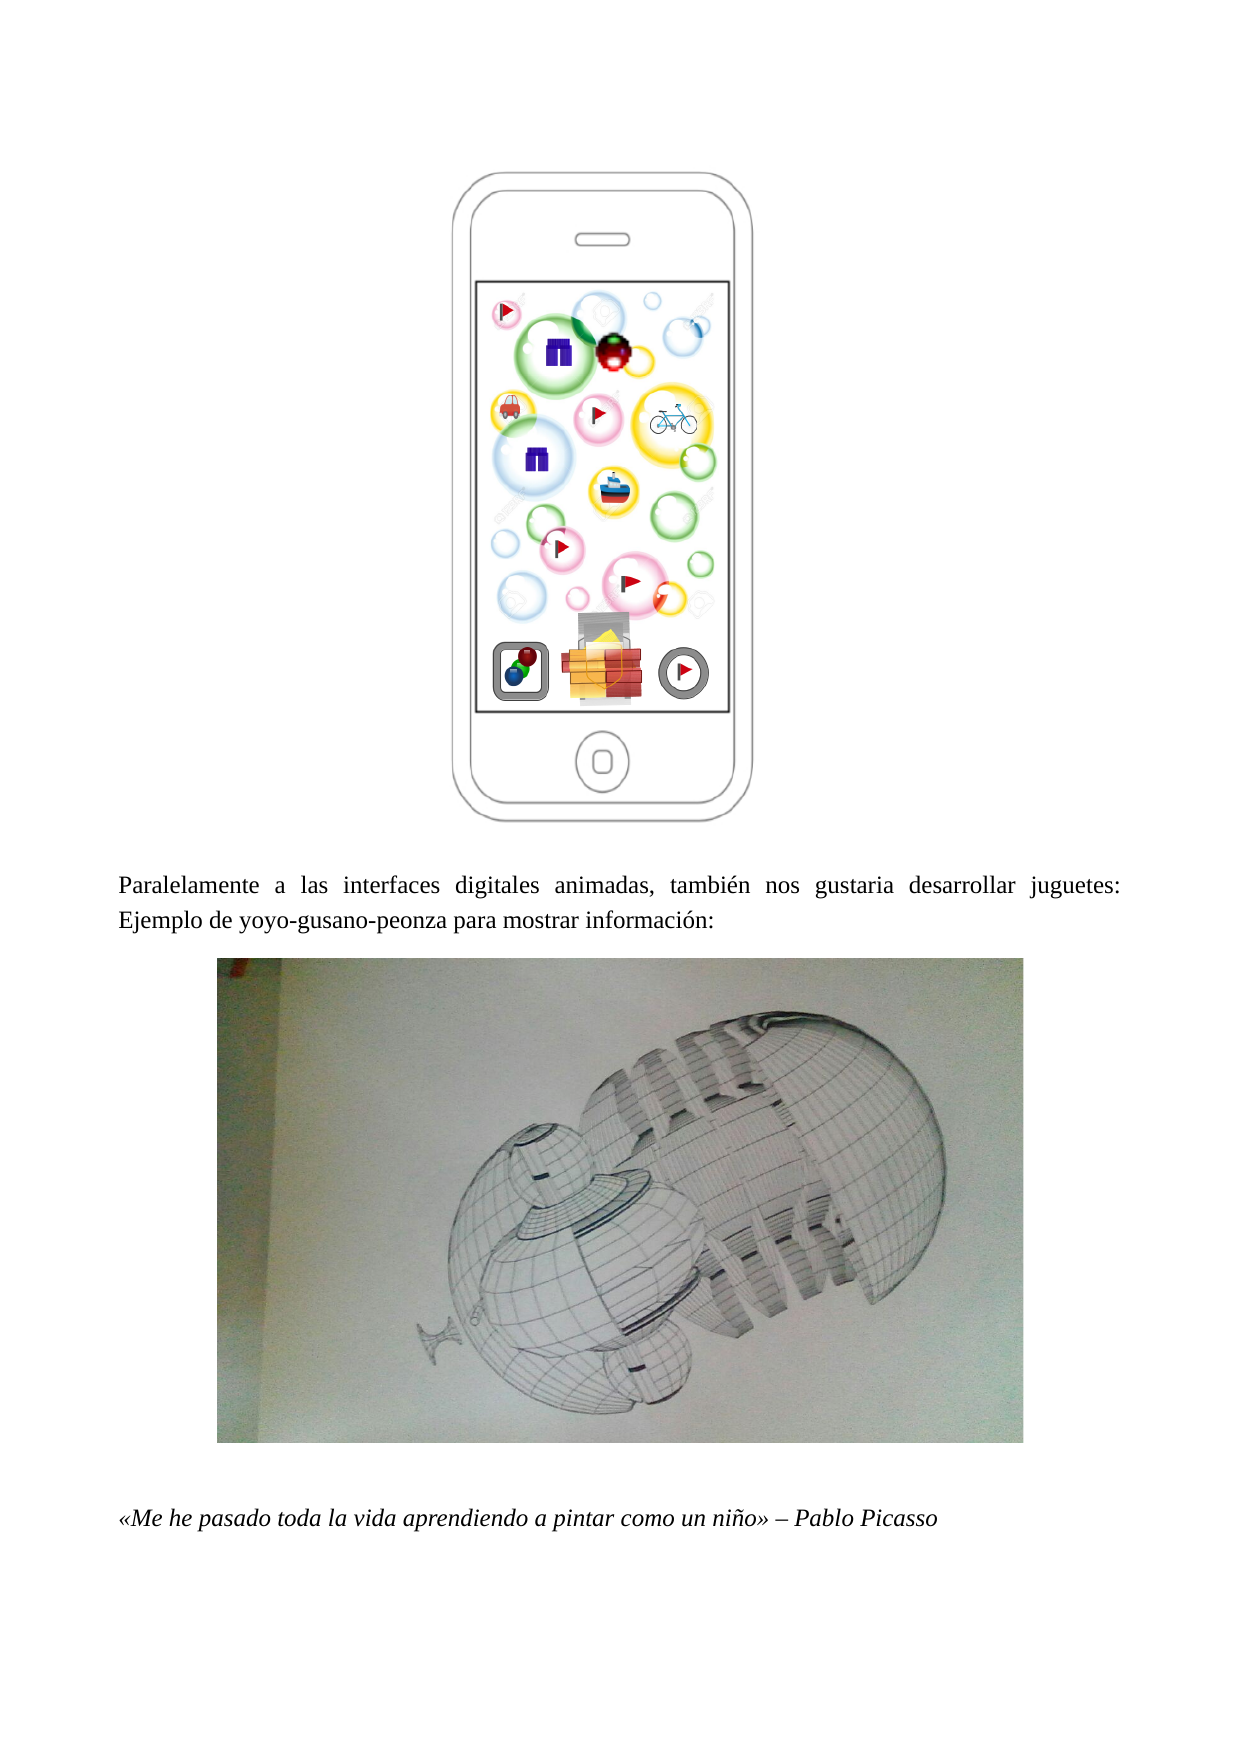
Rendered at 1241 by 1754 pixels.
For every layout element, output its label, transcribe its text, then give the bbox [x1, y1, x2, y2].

picture [118, 118, 1123, 870]
text «Me he pasado toda la vida aprendiendo a pintar como un niño» – Pablo Picasso [118, 1496, 1122, 1532]
text Paralelamente a las interfaces digitales animadas, también nos gustaria desarrollar juguetes: Ejemplo de yoyo-gusano-peonza para mostrar información: [118, 870, 1122, 934]
picture [217, 958, 1024, 1443]
